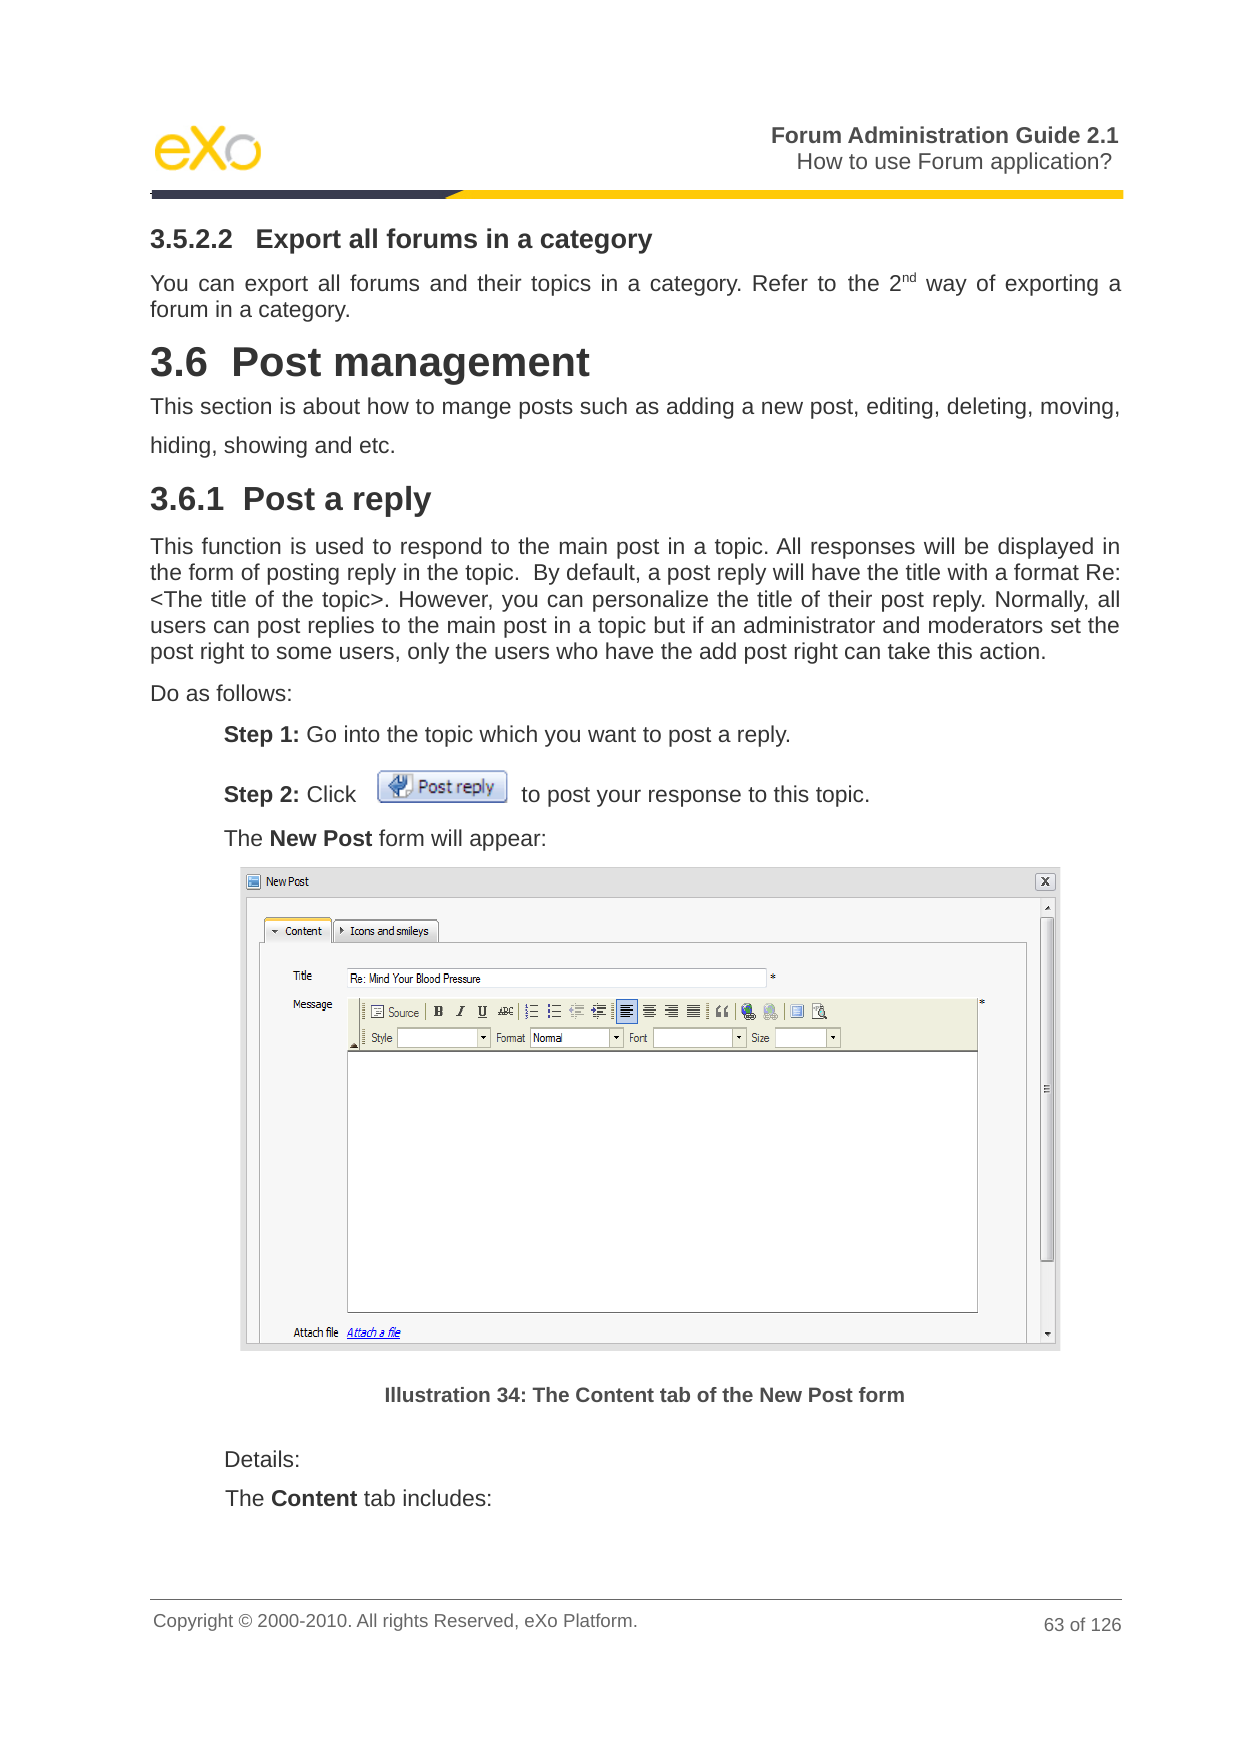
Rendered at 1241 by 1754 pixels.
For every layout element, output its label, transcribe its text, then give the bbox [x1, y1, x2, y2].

subtitle Post management [150, 337, 1122, 385]
picture [155, 125, 262, 171]
text This section is about how to mange posts such as adding a new post, editing, deleting, moving, hiding, showing and etc. [150, 393, 1122, 459]
list The Content tab includes: [187, 1485, 1122, 1512]
subtitle Export all forums in a category [150, 223, 1122, 255]
text You can export all forums and their topics in a category. Refer to the 2nd way of exporting a forum in a category. [150, 270, 1122, 322]
list The New Post form will appear: [186, 825, 1122, 851]
list Step 2: Click to post your response to this topic. [186, 762, 1122, 810]
text Details: [175, 859, 1122, 1472]
subtitle Post a reply [150, 479, 1122, 518]
text Do as follows: [150, 679, 1122, 706]
text This function is used to respond to the main post in a topic. All responses will be displayed in the form of posting reply in the topic. By default, a post reply will have the title with a format Re: <The title of the topic>. However, you can personalize the title of their post reply. Normally, all users can post replies to the main post in a topic but if an administrator and moderators set the post right to some users, only the users who have the add post right can take this action. [150, 533, 1122, 664]
picture [240, 867, 1061, 1351]
list Step 1: Go into the topic which you want to post a reply. [223, 721, 1122, 747]
picture [376, 769, 508, 803]
text Illustration 35: The Content tab of the New Post form [175, 942, 1114, 1406]
picture [151, 190, 1124, 199]
